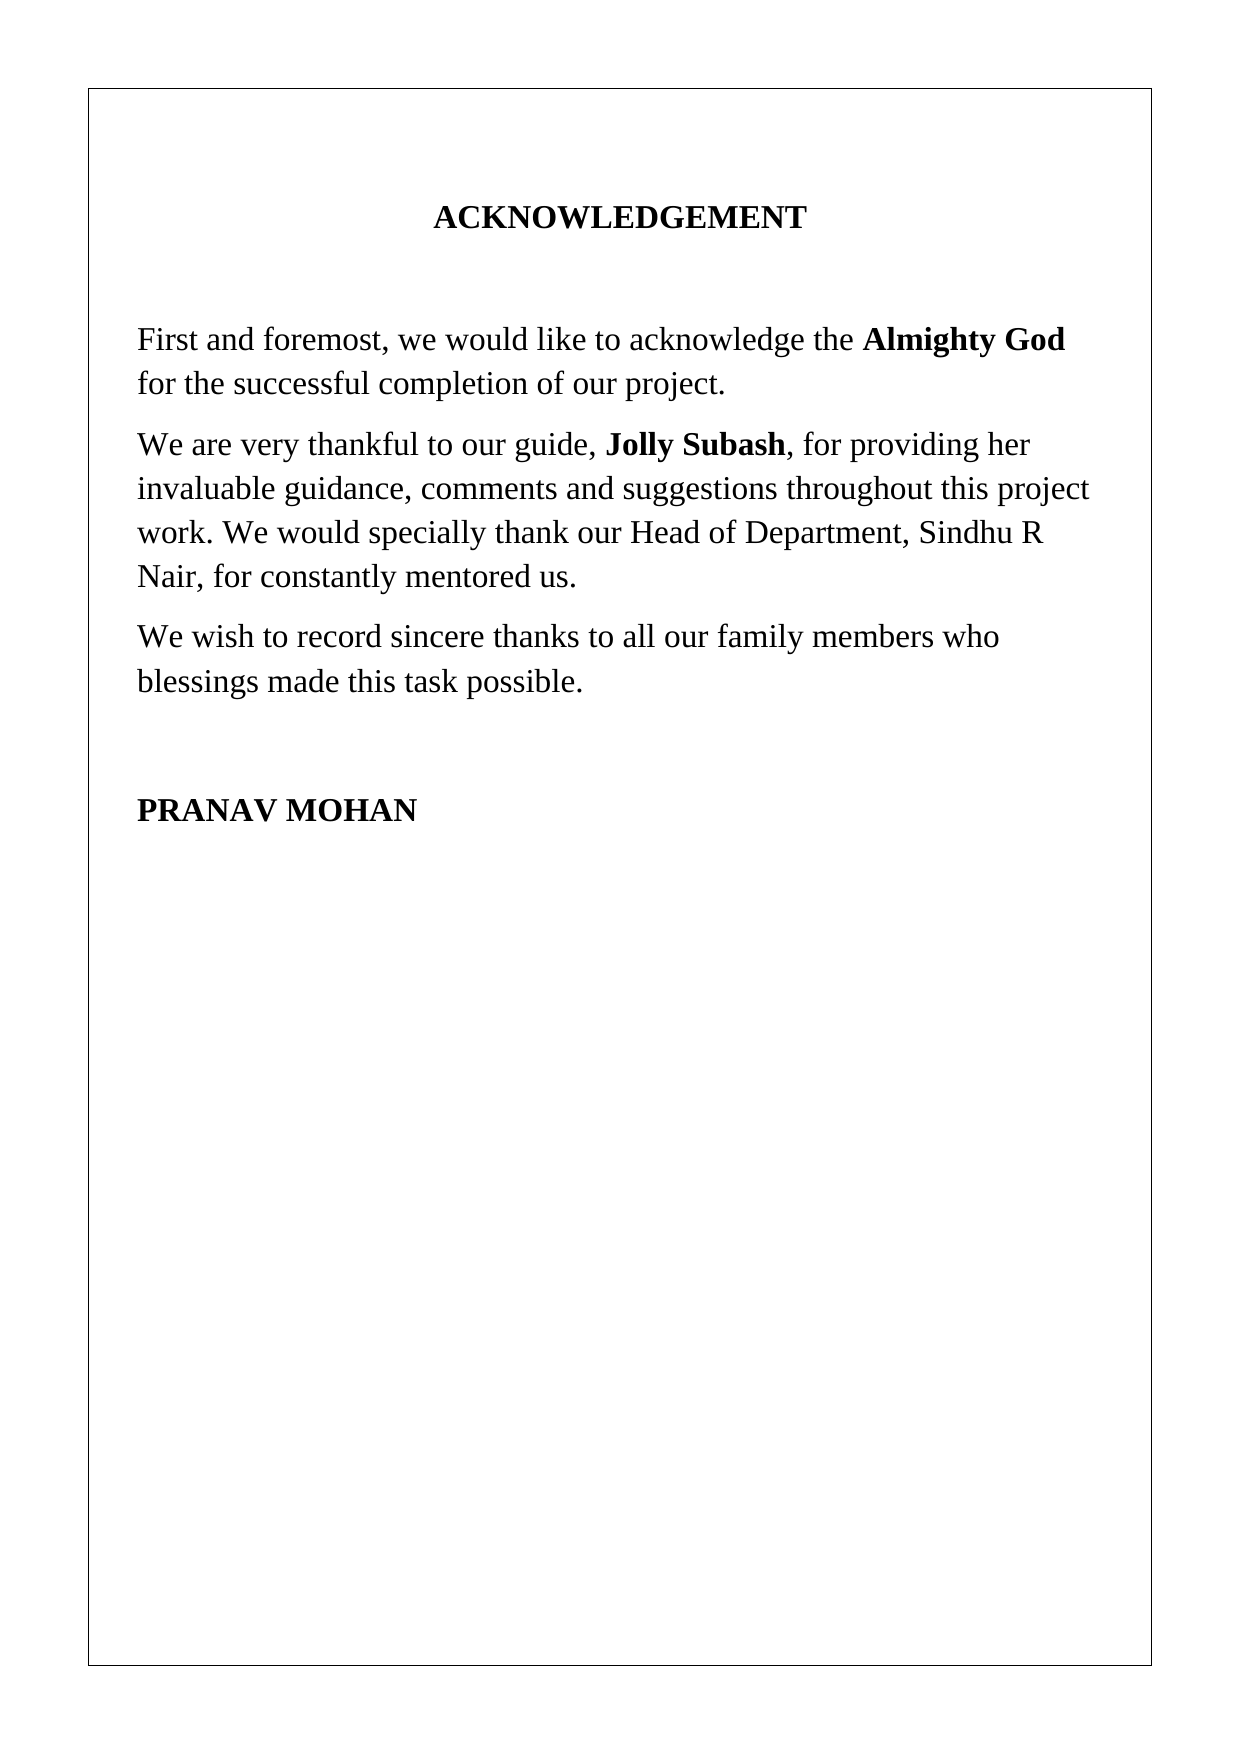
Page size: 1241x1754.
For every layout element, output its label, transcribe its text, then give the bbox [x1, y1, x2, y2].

text ACKNOWLEDGEMENT [137, 198, 1103, 236]
text We wish to record sincere thanks to all our family members who blessings made this task possible. [137, 617, 1103, 699]
text PRANAV MOHAN [137, 790, 1103, 829]
text We are very thankful to our guide, Jolly Subash, for providing her invaluable guidance, comments and suggestions throughout this project work. We would specially thank our Head of Department, Sindhu R Nair, for constantly mentored us. [137, 424, 1103, 594]
text First and foremost, we would like to acknowledge the Almighty God for the successful completion of our project. [137, 319, 1103, 401]
